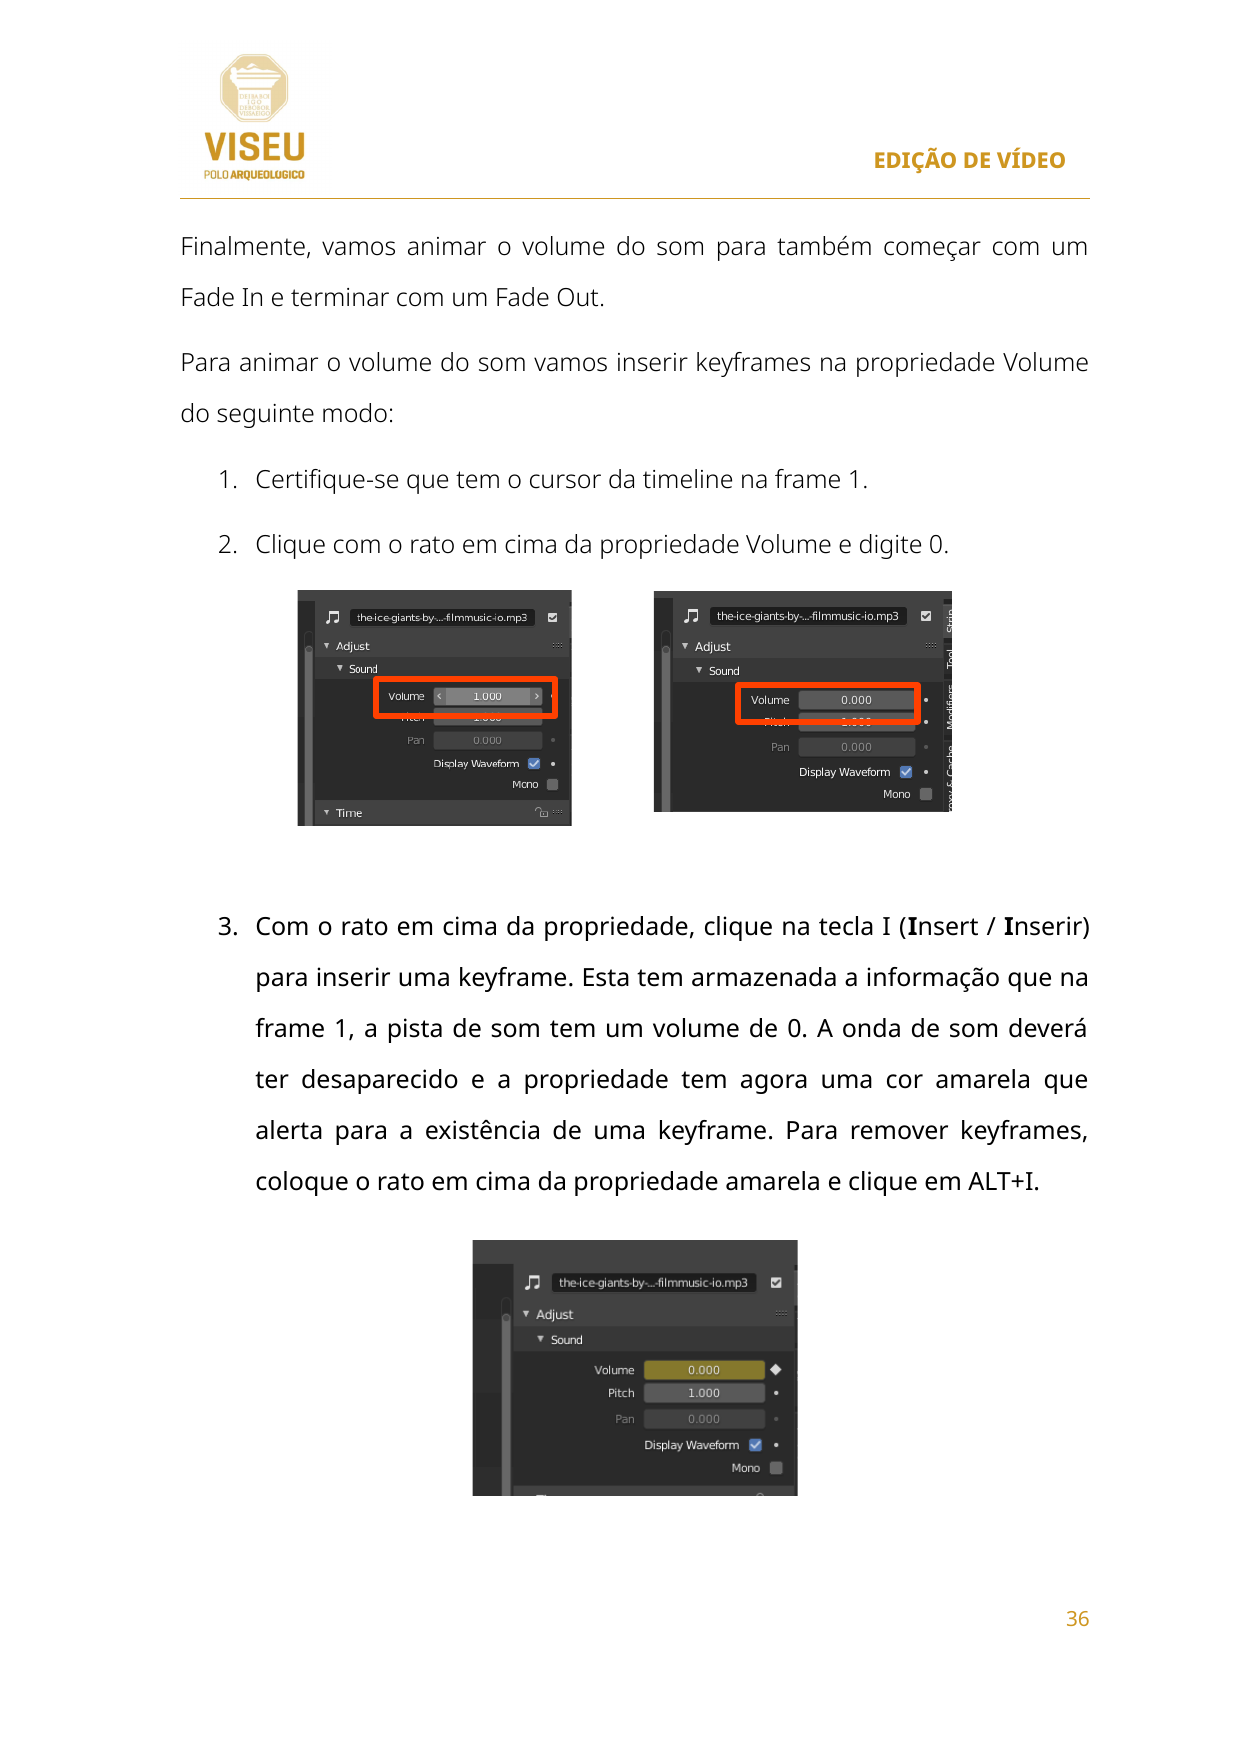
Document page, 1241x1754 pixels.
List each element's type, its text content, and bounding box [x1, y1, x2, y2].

picture [472, 1240, 798, 1496]
list Com o rato em cima da propriedade, clique na tecla I (Insert / Inserir) para inserir uma keyframe. Esta tem armazenada a informação que na frame 1, a pista de som tem um volume de 0. A onda de som deverá ter desaparecido e a propriedade tem agora uma cor amarela que alerta para a existência de uma keyframe. Para remover keyframes, coloque o rato em cima da propriedade amarela e clique em ALT+I. [218, 908, 1090, 1198]
picture [653, 591, 952, 812]
text Finalmente, vamos animar o volume do som para também começar com um Fade In e terminar com um Fade Out. [180, 228, 1090, 313]
picture [297, 590, 572, 826]
list Certifique-se que tem o cursor da timeline na frame 1. [218, 461, 1090, 496]
list Clique com o rato em cima da propriedade Volume e digite 0. [218, 527, 1090, 561]
text Para animar o volume do som vamos inserir keyframes na propriedade Volume do seguinte modo: [180, 345, 1090, 430]
